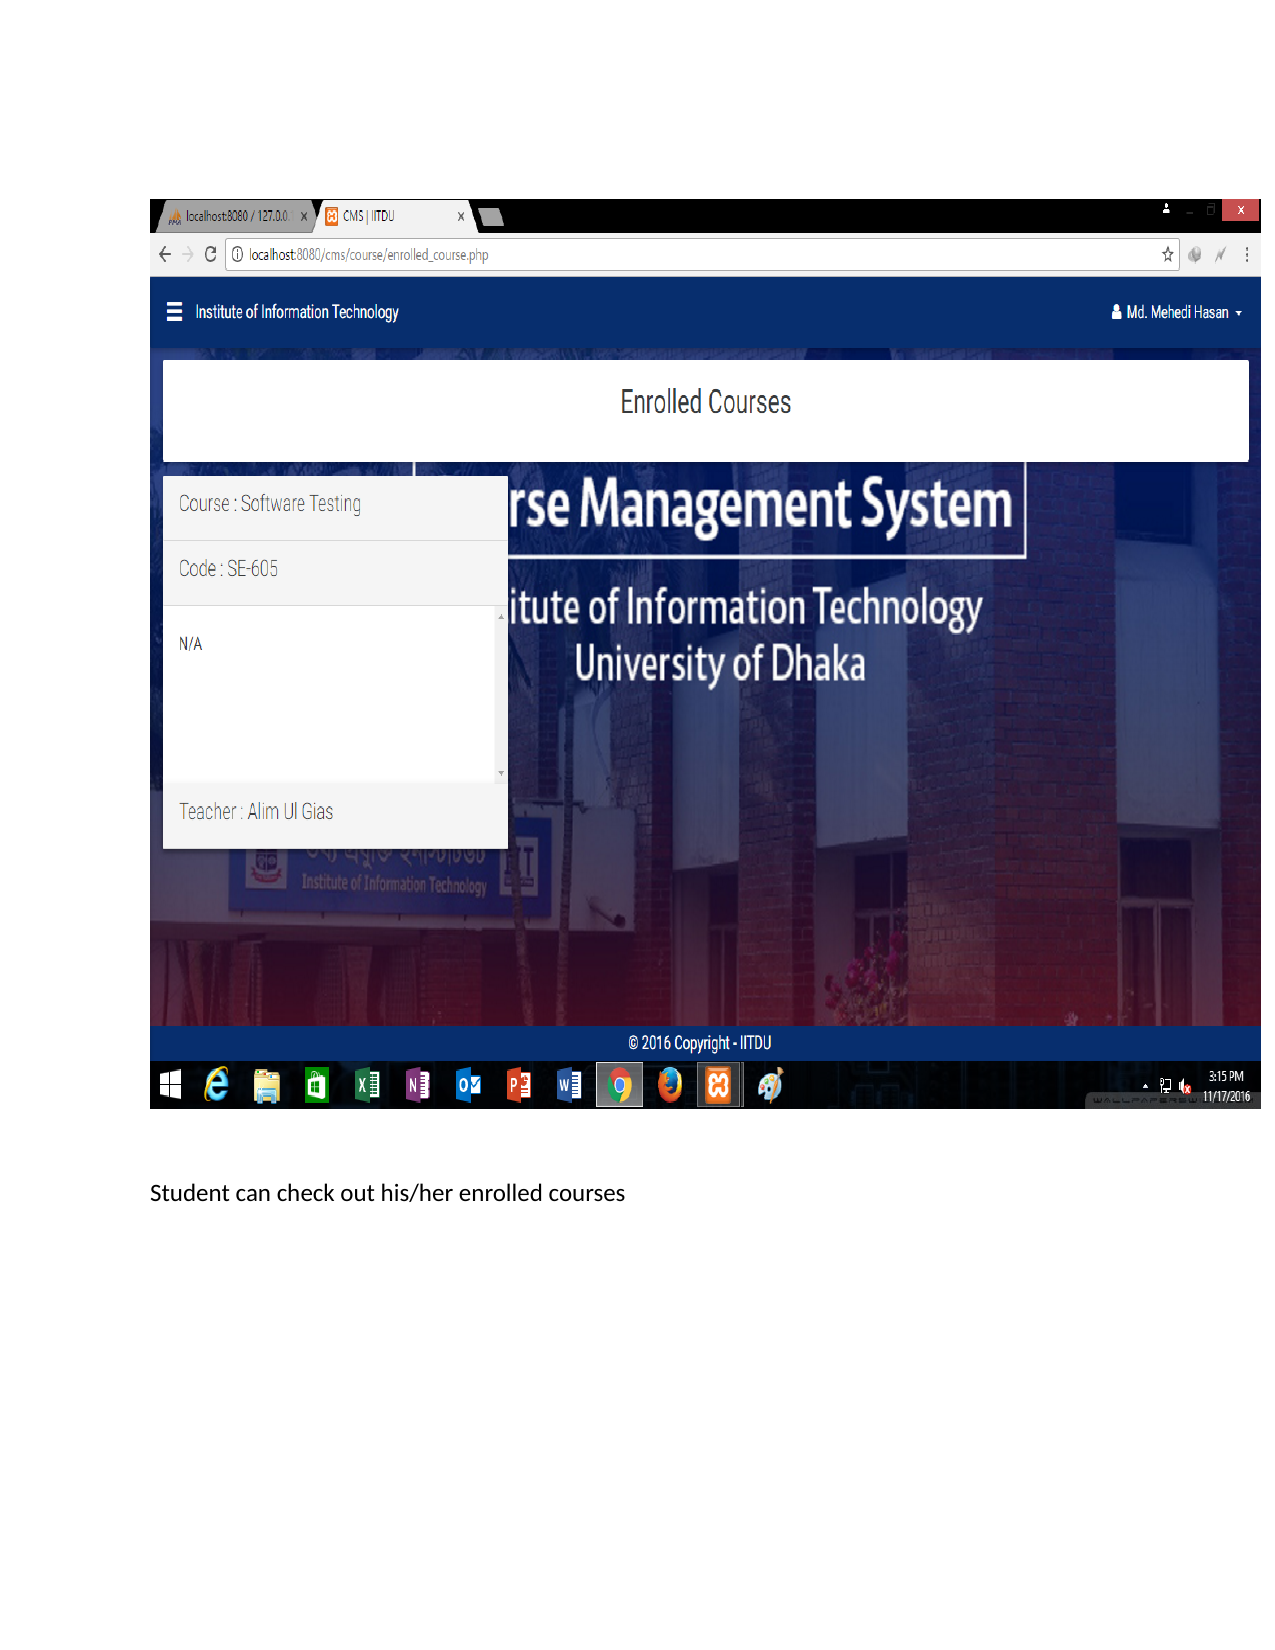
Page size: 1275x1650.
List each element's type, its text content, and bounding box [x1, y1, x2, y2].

picture [150, 199, 1261, 1109]
text Student can check out his/her enrolled courses [150, 1178, 1125, 1208]
